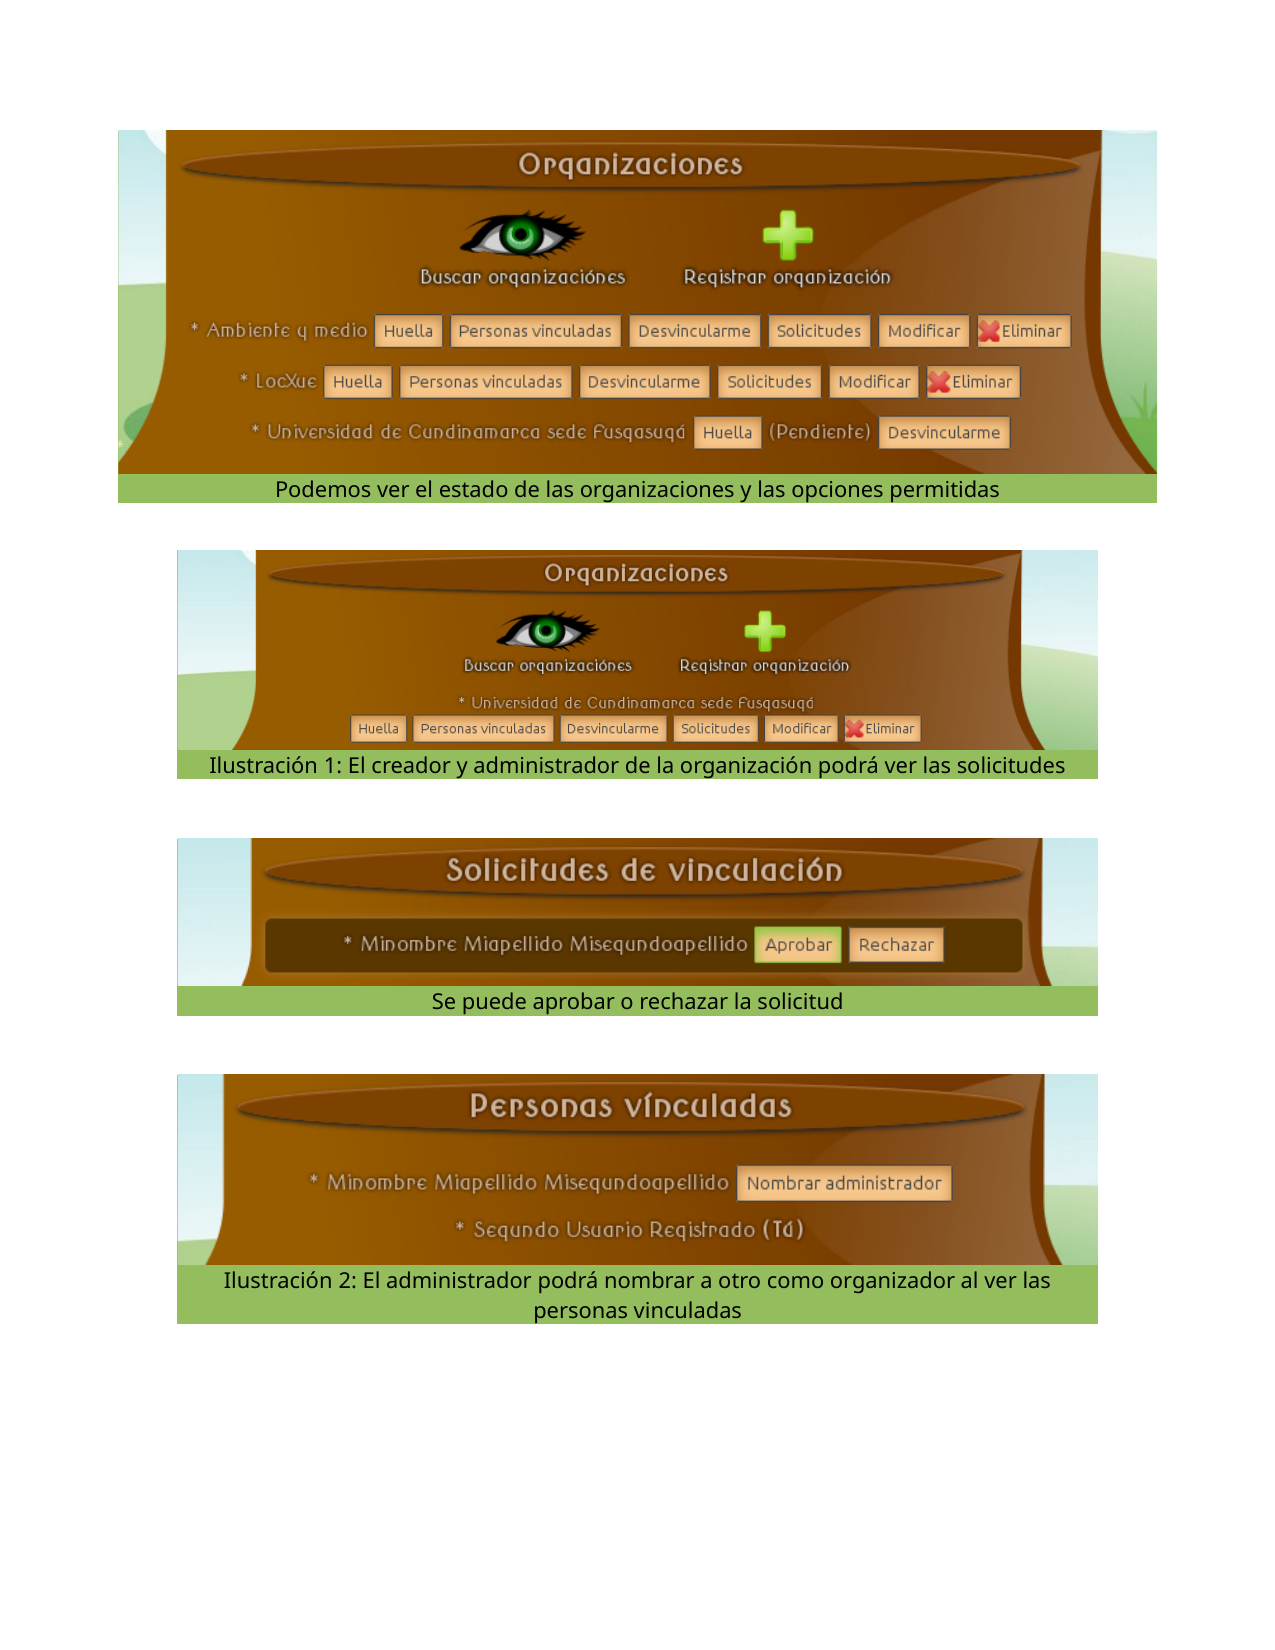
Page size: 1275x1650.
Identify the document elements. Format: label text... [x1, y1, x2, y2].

text Se puede aprobar o rechazar la solicitud [177, 986, 1098, 1016]
picture [118, 130, 1158, 474]
text Podemos ver el estado de las organizaciones y las opciones permitidas [118, 474, 1157, 503]
picture [177, 838, 1098, 986]
text Ilustración 2: El administrador podrá nombrar a otro como organizador al ver las personas vinculadas [177, 1265, 1098, 1324]
picture [177, 1074, 1098, 1265]
text Ilustración 1: El creador y administrador de la organización podrá ver las solicitudes [177, 750, 1098, 779]
picture [177, 550, 1098, 750]
